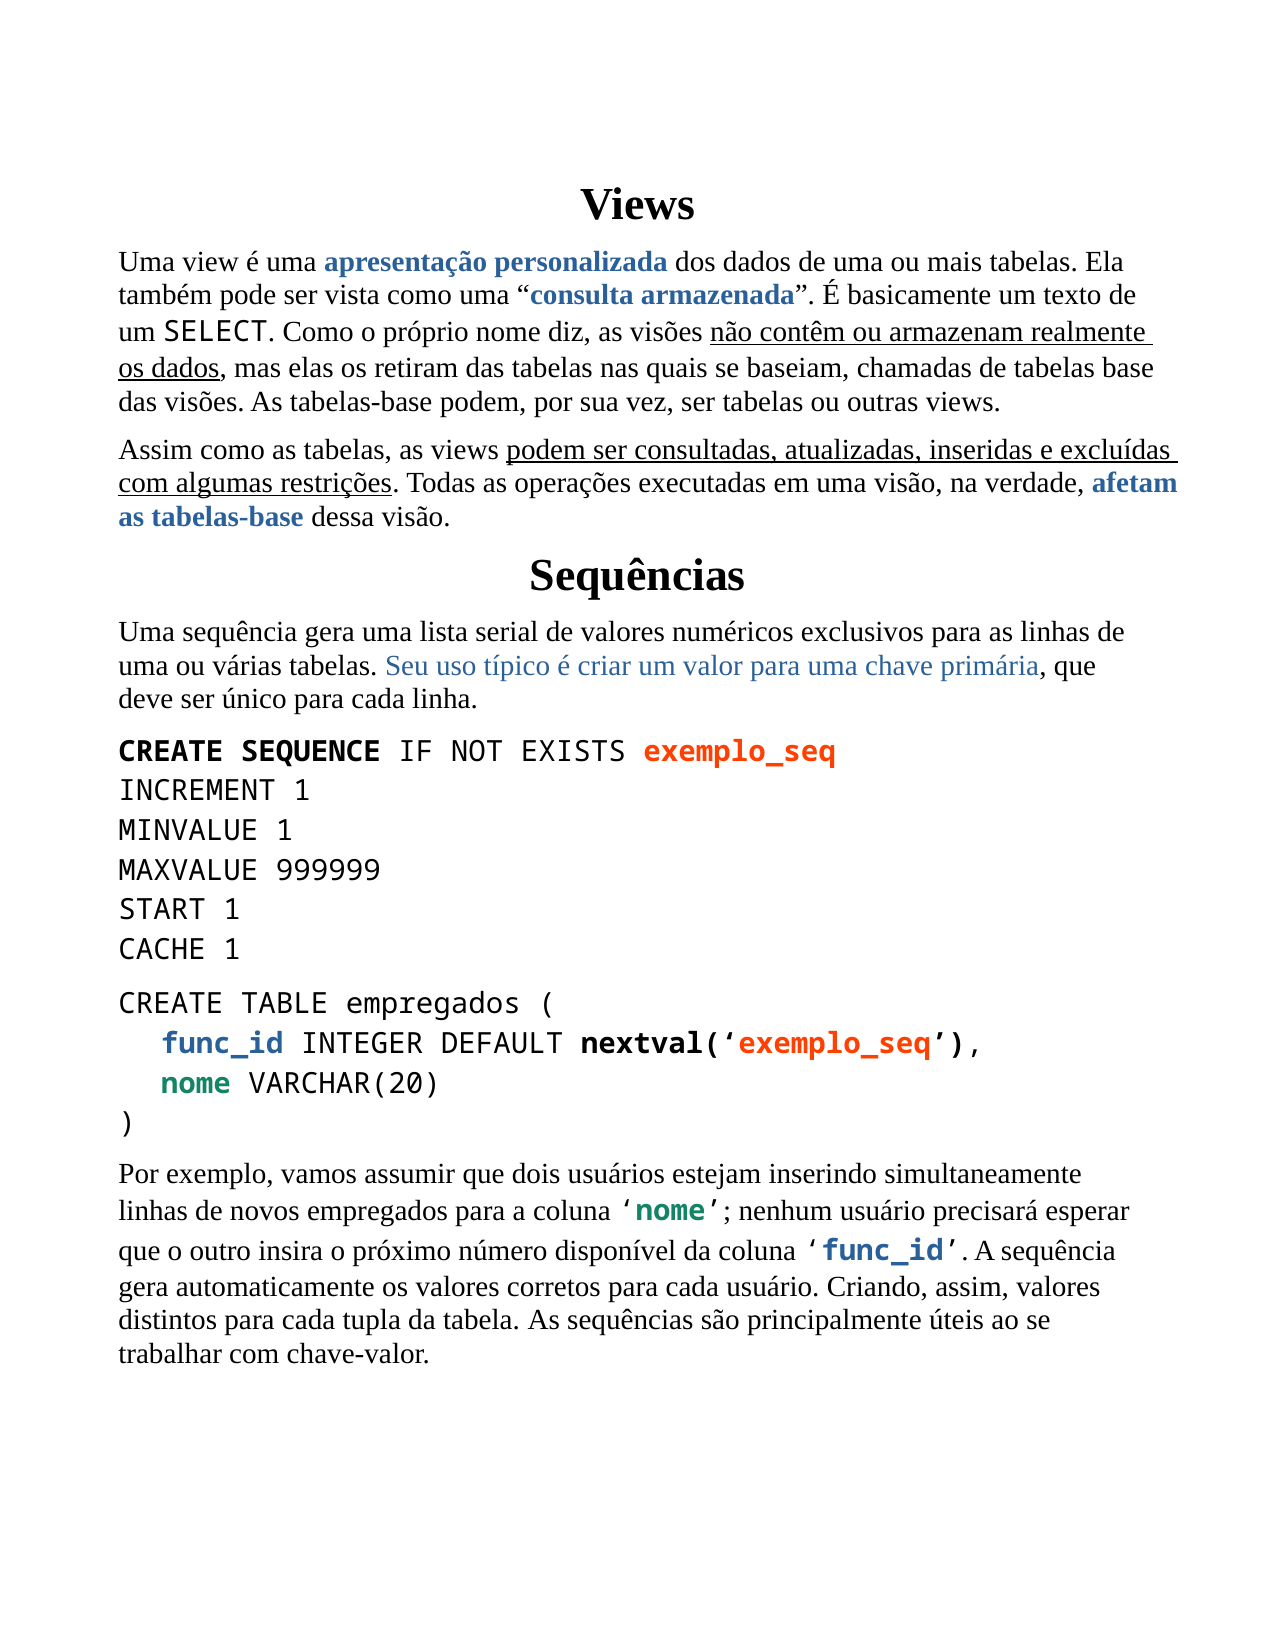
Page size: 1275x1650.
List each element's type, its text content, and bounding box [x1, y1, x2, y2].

text Uma view é uma apresentação personalizada dos dados de uma ou mais tabelas. Ela também pode ser vista como uma “consulta armazenada”. É basicamente um texto de um SELECT. Como o próprio nome diz, as visões não contêm ou armazenam realmente os dados, mas elas os retiram das tabelas nas quais se baseiam, chamadas de tabelas base das visões. As tabelas-base podem, por sua vez, ser tabelas ou outras views. [118, 244, 1157, 417]
text Uma sequência gera uma lista serial de valores numéricos exclusivos para as linhas de uma ou várias tabelas. Seu uso típico é criar um valor para uma chave primária, que deve ser único para cada linha. [118, 614, 1157, 715]
text Assim como as tabelas, as views podem ser consultadas, atualizadas, inseridas e excluídas com algumas restrições. Todas as operações executadas em uma visão, na verdade, afetam as tabelas-base dessa visão. [118, 432, 1192, 533]
text Por exemplo, vamos assumir que dois usuários estejam inserindo simultaneamente linhas de novos empregados para a coluna ‘nome’; nenhum usuário precisará esperar que o outro insira o próximo número disponível da coluna ‘func_id’. A sequência gera automaticamente os valores corretos para cada usuário. Criando, assim, valores distintos para cada tupla da tabela. As sequências são principalmente úteis ao se trabalhar com chave-valor. [118, 1156, 1157, 1369]
text CREATE SEQUENCE IF NOT EXISTS exemplo_seq INCREMENT 1 MINVALUE 1 MAXVALUE 999999 START 1 CACHE 1 [118, 730, 1157, 968]
text Views [118, 176, 1157, 229]
text Sequências [118, 547, 1157, 600]
text CREATE TABLE empregados ( func_id INTEGER DEFAULT nextval(‘exemplo_seq’), nome VARCHAR(20) ) [118, 982, 1157, 1141]
